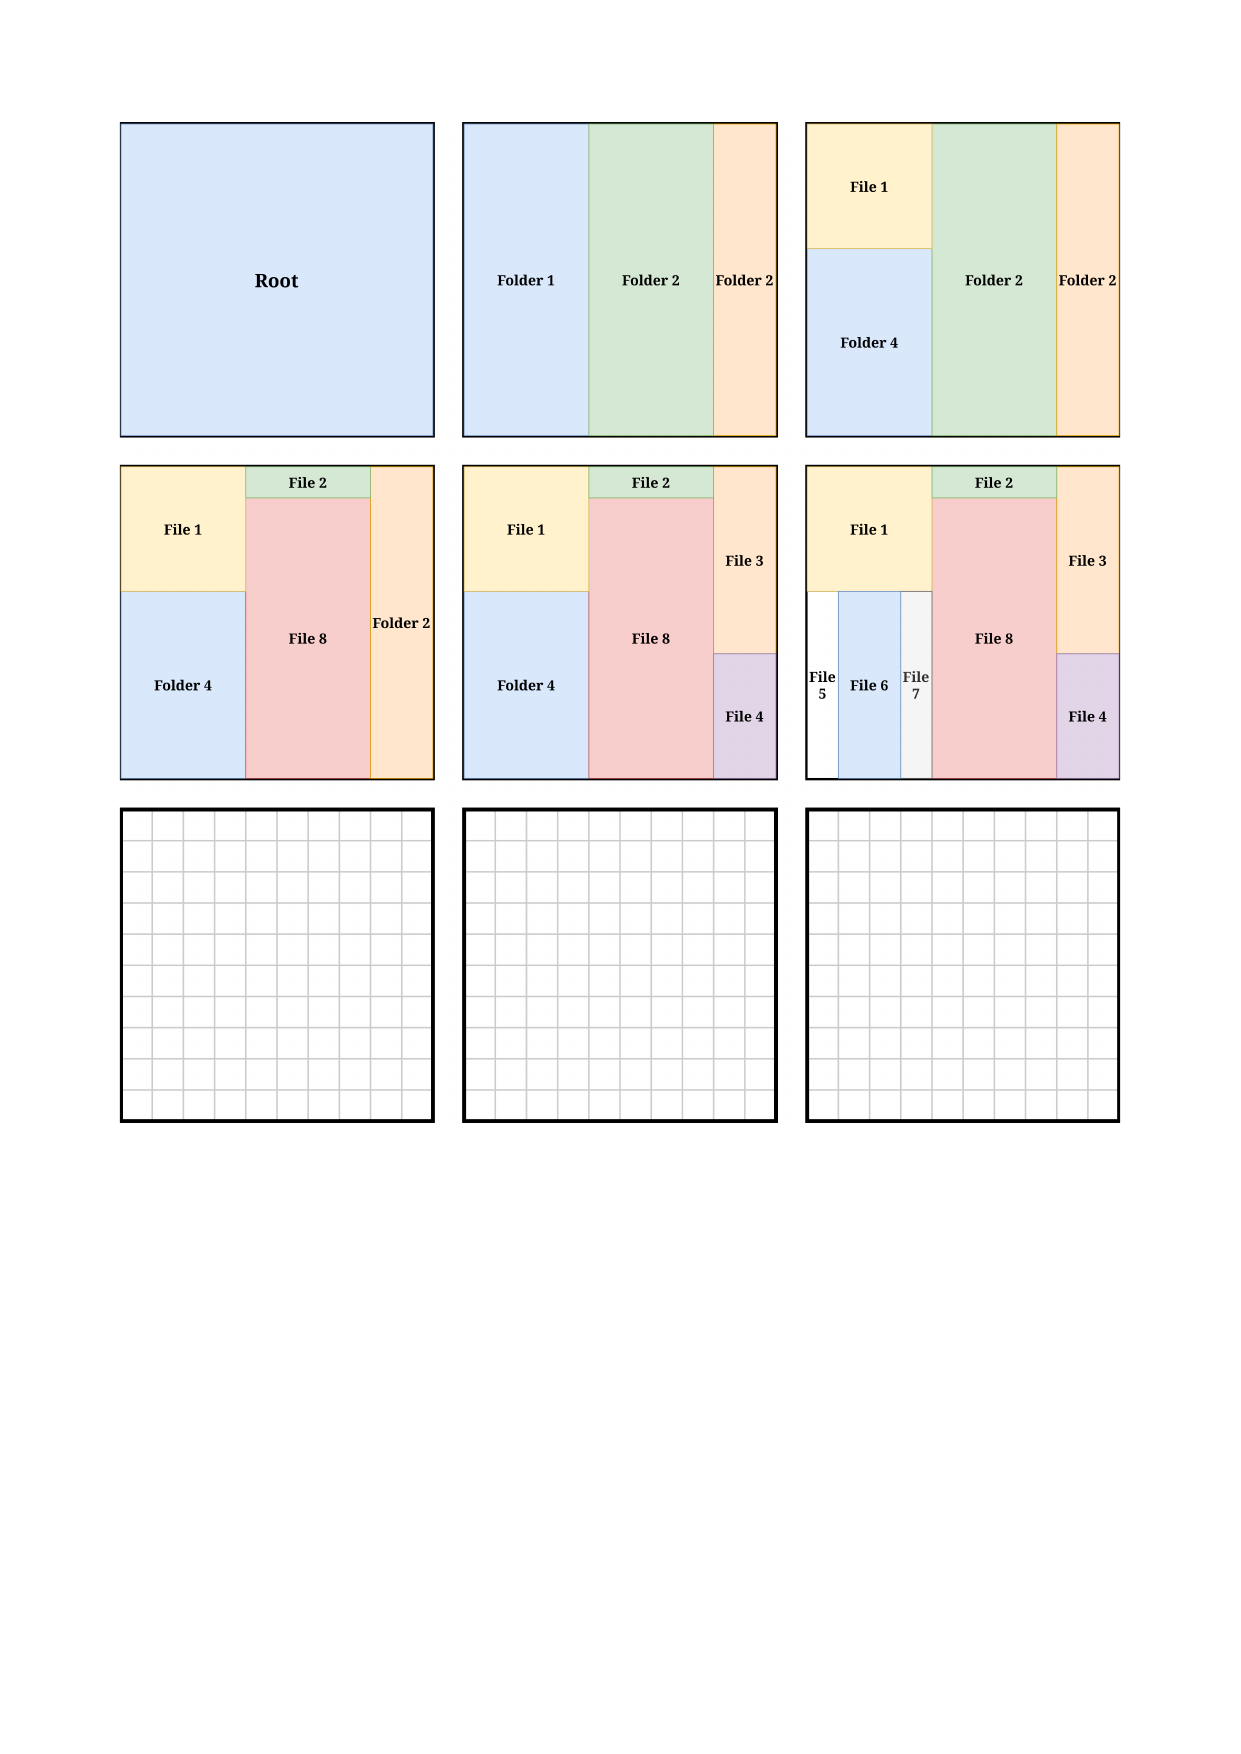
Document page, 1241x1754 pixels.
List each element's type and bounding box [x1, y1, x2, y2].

picture [119, 122, 1121, 1123]
